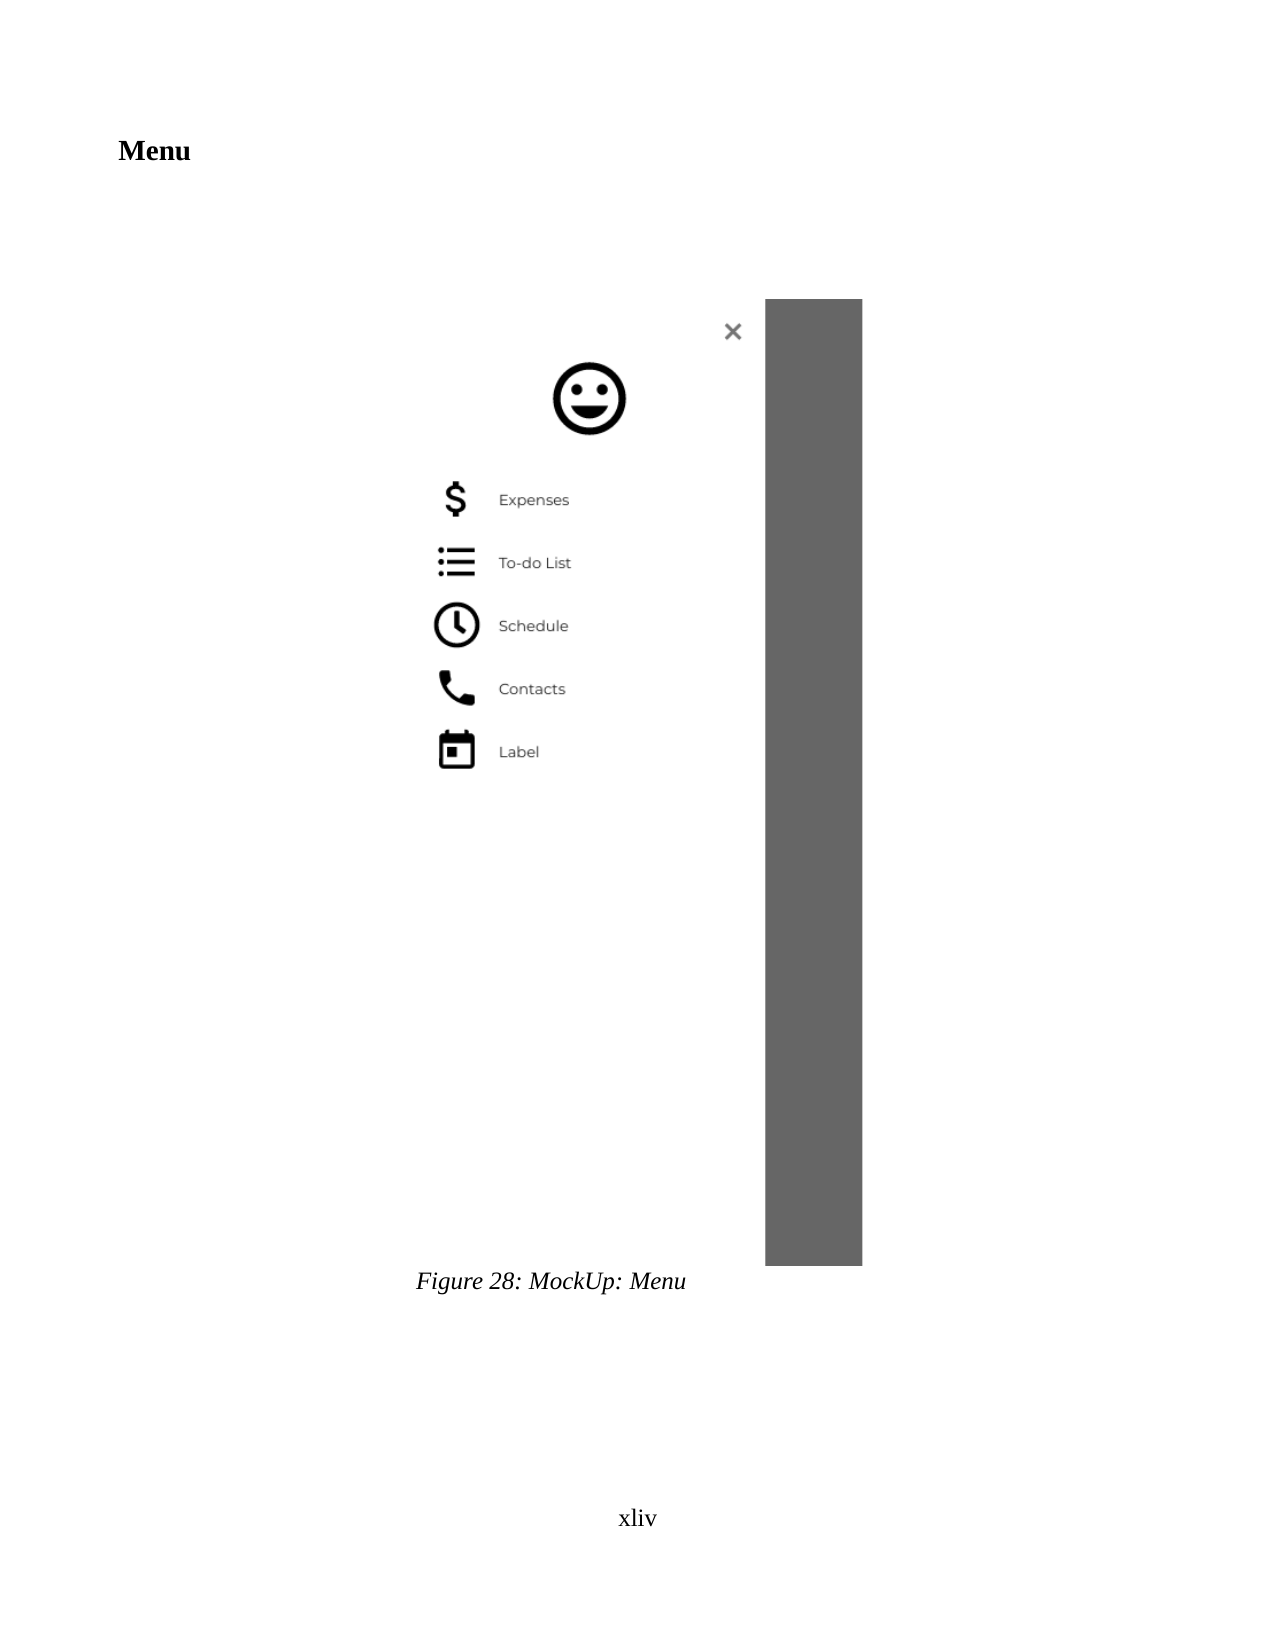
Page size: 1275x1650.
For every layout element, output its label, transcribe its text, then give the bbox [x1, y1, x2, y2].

picture [415, 299, 863, 1266]
text Figure 28: MockUp: Menu [416, 1266, 862, 1294]
subtitle Menu [118, 133, 1157, 166]
subtitle [416, 287, 862, 299]
